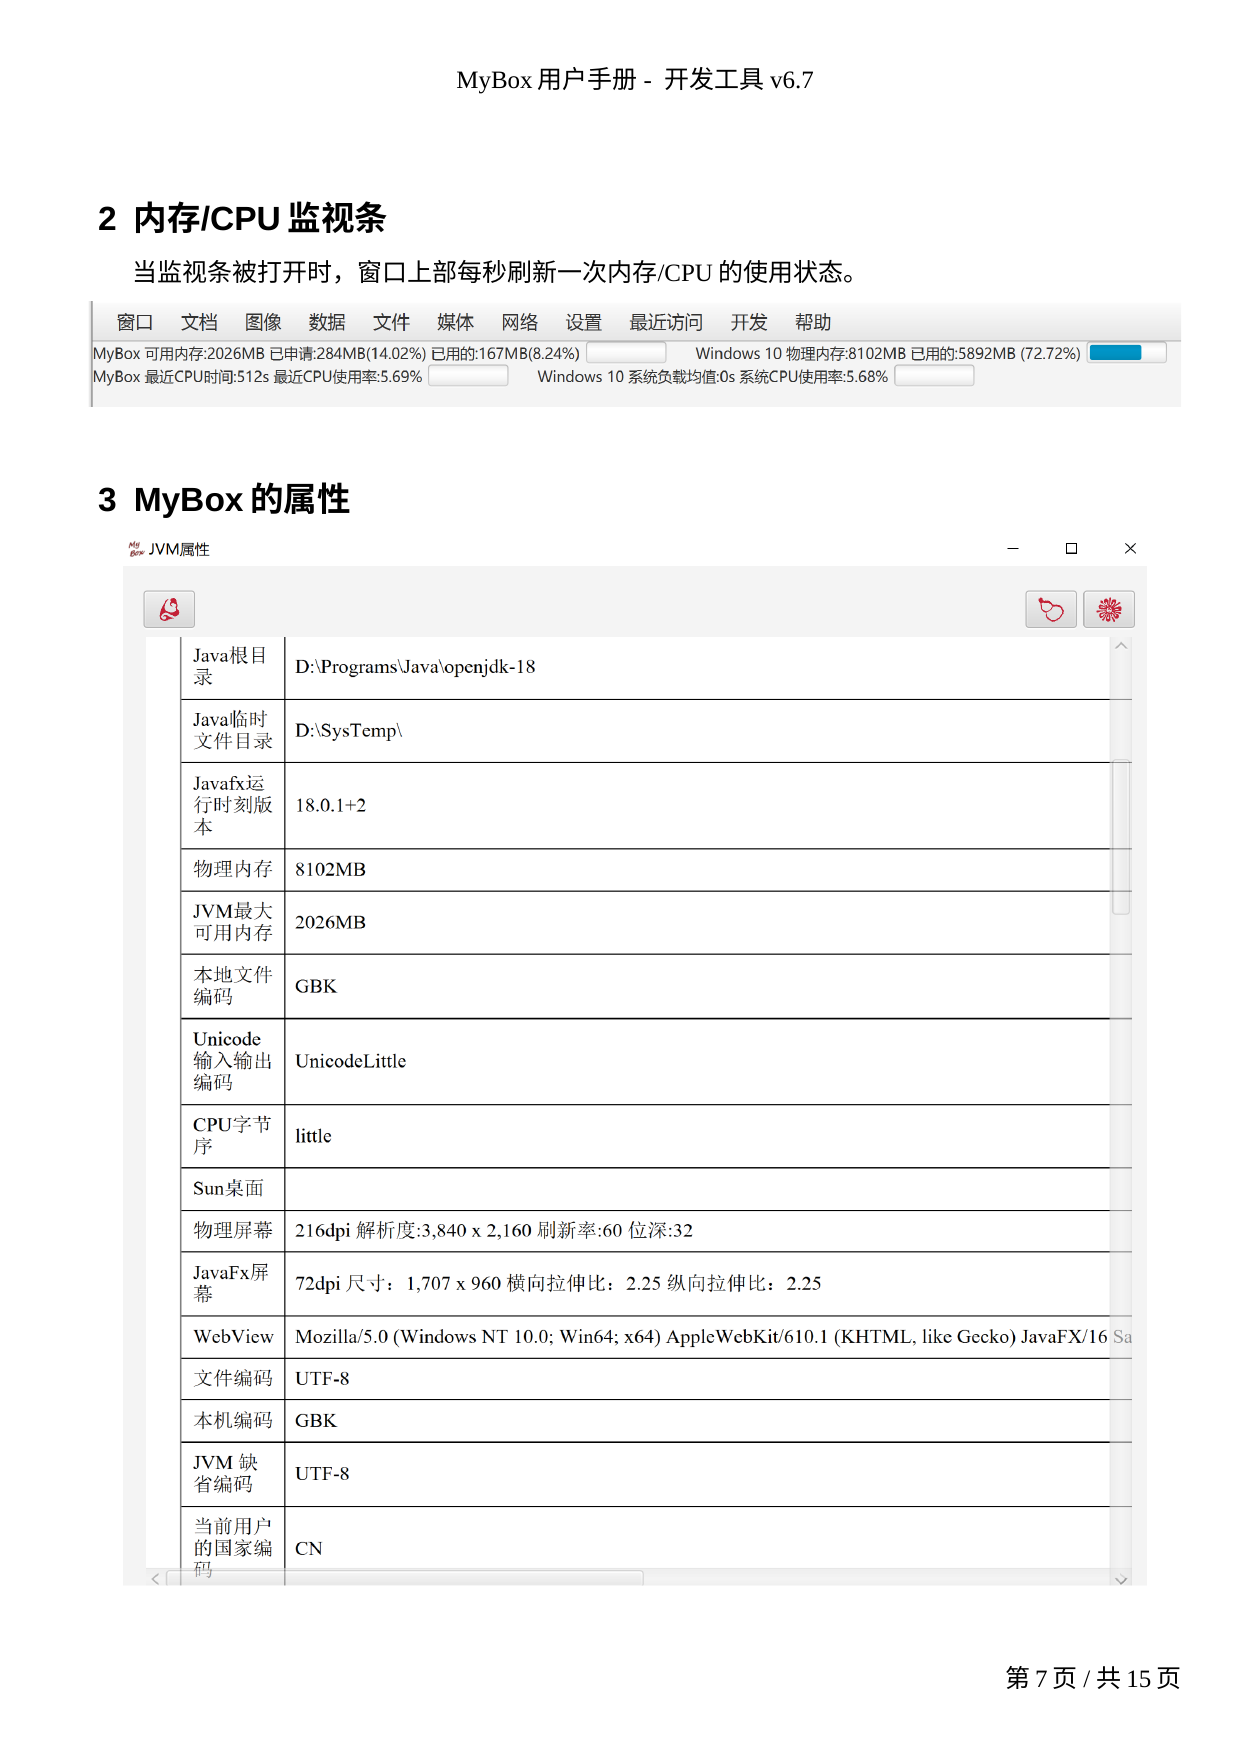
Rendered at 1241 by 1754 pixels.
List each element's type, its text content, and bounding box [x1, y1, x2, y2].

text 当监视条被打开时，窗口上部每秒刷新一次内存/CPU的使用状态。 [88, 252, 1181, 288]
subtitle MyBox的属性 [88, 473, 1181, 521]
subtitle 内存/CPU监视条 [88, 191, 1181, 239]
picture [122, 533, 1147, 1586]
picture [88, 300, 1182, 407]
